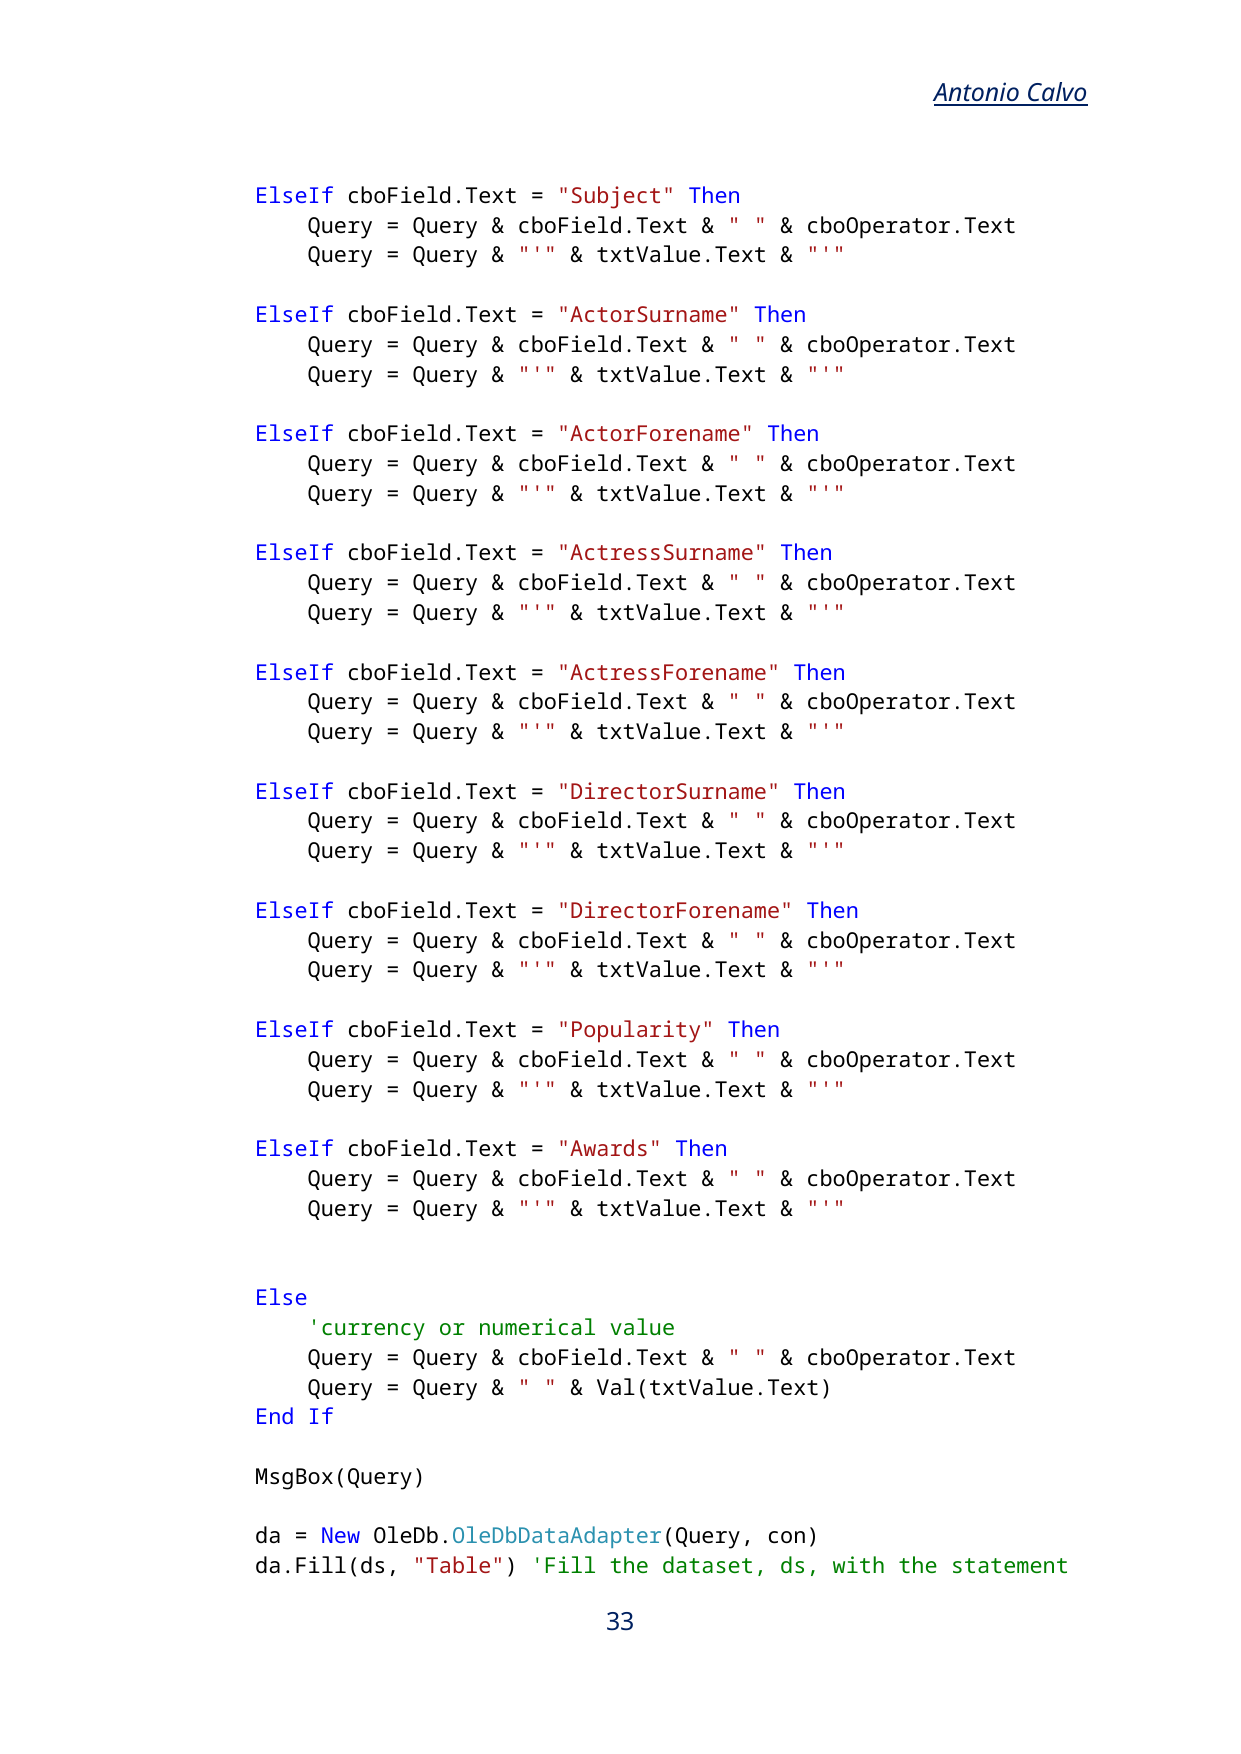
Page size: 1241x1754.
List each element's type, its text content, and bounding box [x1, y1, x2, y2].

text Query = Query & "'" & txtValue.Text & "'" [150, 358, 1090, 388]
text End If [150, 1401, 1090, 1431]
text Query = Query & "'" & txtValue.Text & "'" [150, 1193, 1090, 1222]
text Query = Query & cboField.Text & " " & cboOperator.Text [150, 567, 1090, 597]
text Query = Query & "'" & txtValue.Text & "'" [150, 478, 1090, 507]
text ElseIf cboField.Text = "Popularity" Then [150, 1014, 1090, 1044]
text ElseIf cboField.Text = "ActorSurname" Then [150, 299, 1090, 329]
text ElseIf cboField.Text = "ActressSurname" Then [150, 537, 1090, 567]
text Query = Query & "'" & txtValue.Text & "'" [150, 239, 1090, 269]
text ElseIf cboField.Text = "Subject" Then [150, 180, 1090, 209]
text Else [150, 1282, 1090, 1312]
text MsgBox(Query) [150, 1461, 1090, 1491]
text Query = Query & cboField.Text & " " & cboOperator.Text [150, 1342, 1090, 1371]
text Query = Query & " " & Val(txtValue.Text) [150, 1371, 1090, 1401]
text Query = Query & "'" & txtValue.Text & "'" [150, 716, 1090, 746]
text Query = Query & "'" & txtValue.Text & "'" [150, 597, 1090, 627]
text Query = Query & cboField.Text & " " & cboOperator.Text [150, 329, 1090, 358]
text ElseIf cboField.Text = "ActressForename" Then [150, 656, 1090, 686]
text Query = Query & "'" & txtValue.Text & "'" [150, 1073, 1090, 1103]
text Query = Query & cboField.Text & " " & cboOperator.Text [150, 448, 1090, 478]
text Query = Query & cboField.Text & " " & cboOperator.Text [150, 1163, 1090, 1193]
text Query = Query & "'" & txtValue.Text & "'" [150, 835, 1090, 865]
text ElseIf cboField.Text = "Awards" Then [150, 1133, 1090, 1163]
text Query = Query & cboField.Text & " " & cboOperator.Text [150, 924, 1090, 954]
text Query = Query & "'" & txtValue.Text & "'" [150, 954, 1090, 984]
text ElseIf cboField.Text = "DirectorForename" Then [150, 895, 1090, 924]
text Query = Query & cboField.Text & " " & cboOperator.Text [150, 1044, 1090, 1073]
text Query = Query & cboField.Text & " " & cboOperator.Text [150, 686, 1090, 716]
text da = New OleDb.OleDbDataAdapter(Query, con) [150, 1520, 1090, 1550]
text ElseIf cboField.Text = "DirectorSurname" Then [150, 776, 1090, 805]
text 'currency or numerical value [150, 1312, 1090, 1342]
text da.Fill(ds, "Table") 'Fill the dataset, ds, with the statement [150, 1550, 1090, 1580]
text Query = Query & cboField.Text & " " & cboOperator.Text [150, 209, 1090, 239]
text ElseIf cboField.Text = "ActorForename" Then [150, 418, 1090, 448]
text Query = Query & cboField.Text & " " & cboOperator.Text [150, 805, 1090, 835]
